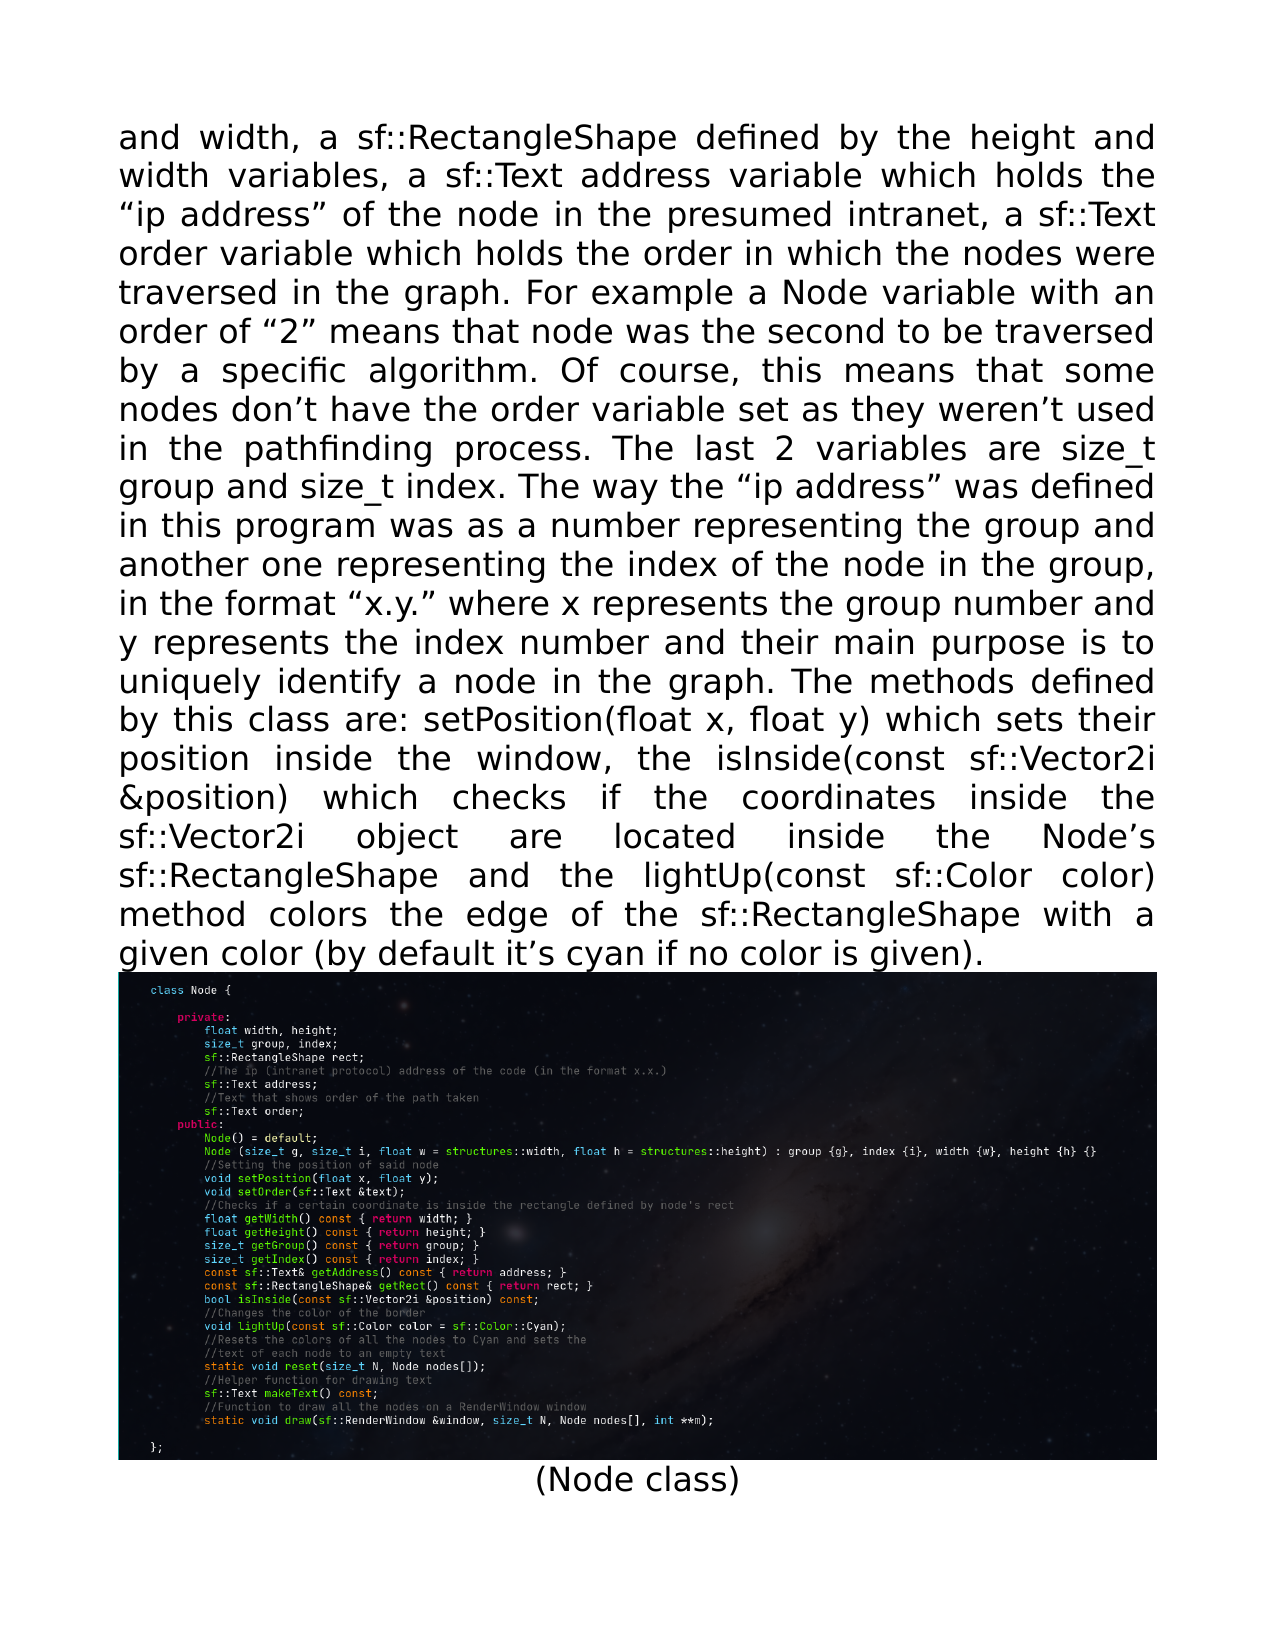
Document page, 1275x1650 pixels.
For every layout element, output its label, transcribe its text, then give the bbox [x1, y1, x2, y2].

picture [118, 972, 1157, 1460]
text and width, a sf::RectangleShape defined by the height and width variables, a sf::Text address variable which holds the “ip address” of the node in the presumed intranet, a sf::Text order variable which holds the order in which the nodes were traversed in the graph. For example a Node variable with an order of “2” means that node was the second to be traversed by a specific algorithm. Of course, this means that some nodes don’t have the order variable set as they weren’t used in the pathfinding process. The last 2 variables are size_t group and size_t index. The way the “ip address” was defined in this program was as a number representing the group and another one representing the index of the node in the group, in the format “x.y.” where x represents the group number and y represents the index number and their main purpose is to uniquely identify a node in the graph. The methods defined by this class are: setPosition(float x, float y) which sets their position inside the window, the isInside(const sf::Vector2i &position) which checks if the coordinates inside the sf::Vector2i object are located inside the Node’s sf::RectangleShape and the lightUp(const sf::Color color) method colors the edge of the sf::RectangleShape with a given color (by default it’s cyan if no color is given). [118, 118, 1157, 972]
text (Node class) [118, 1460, 1157, 1499]
